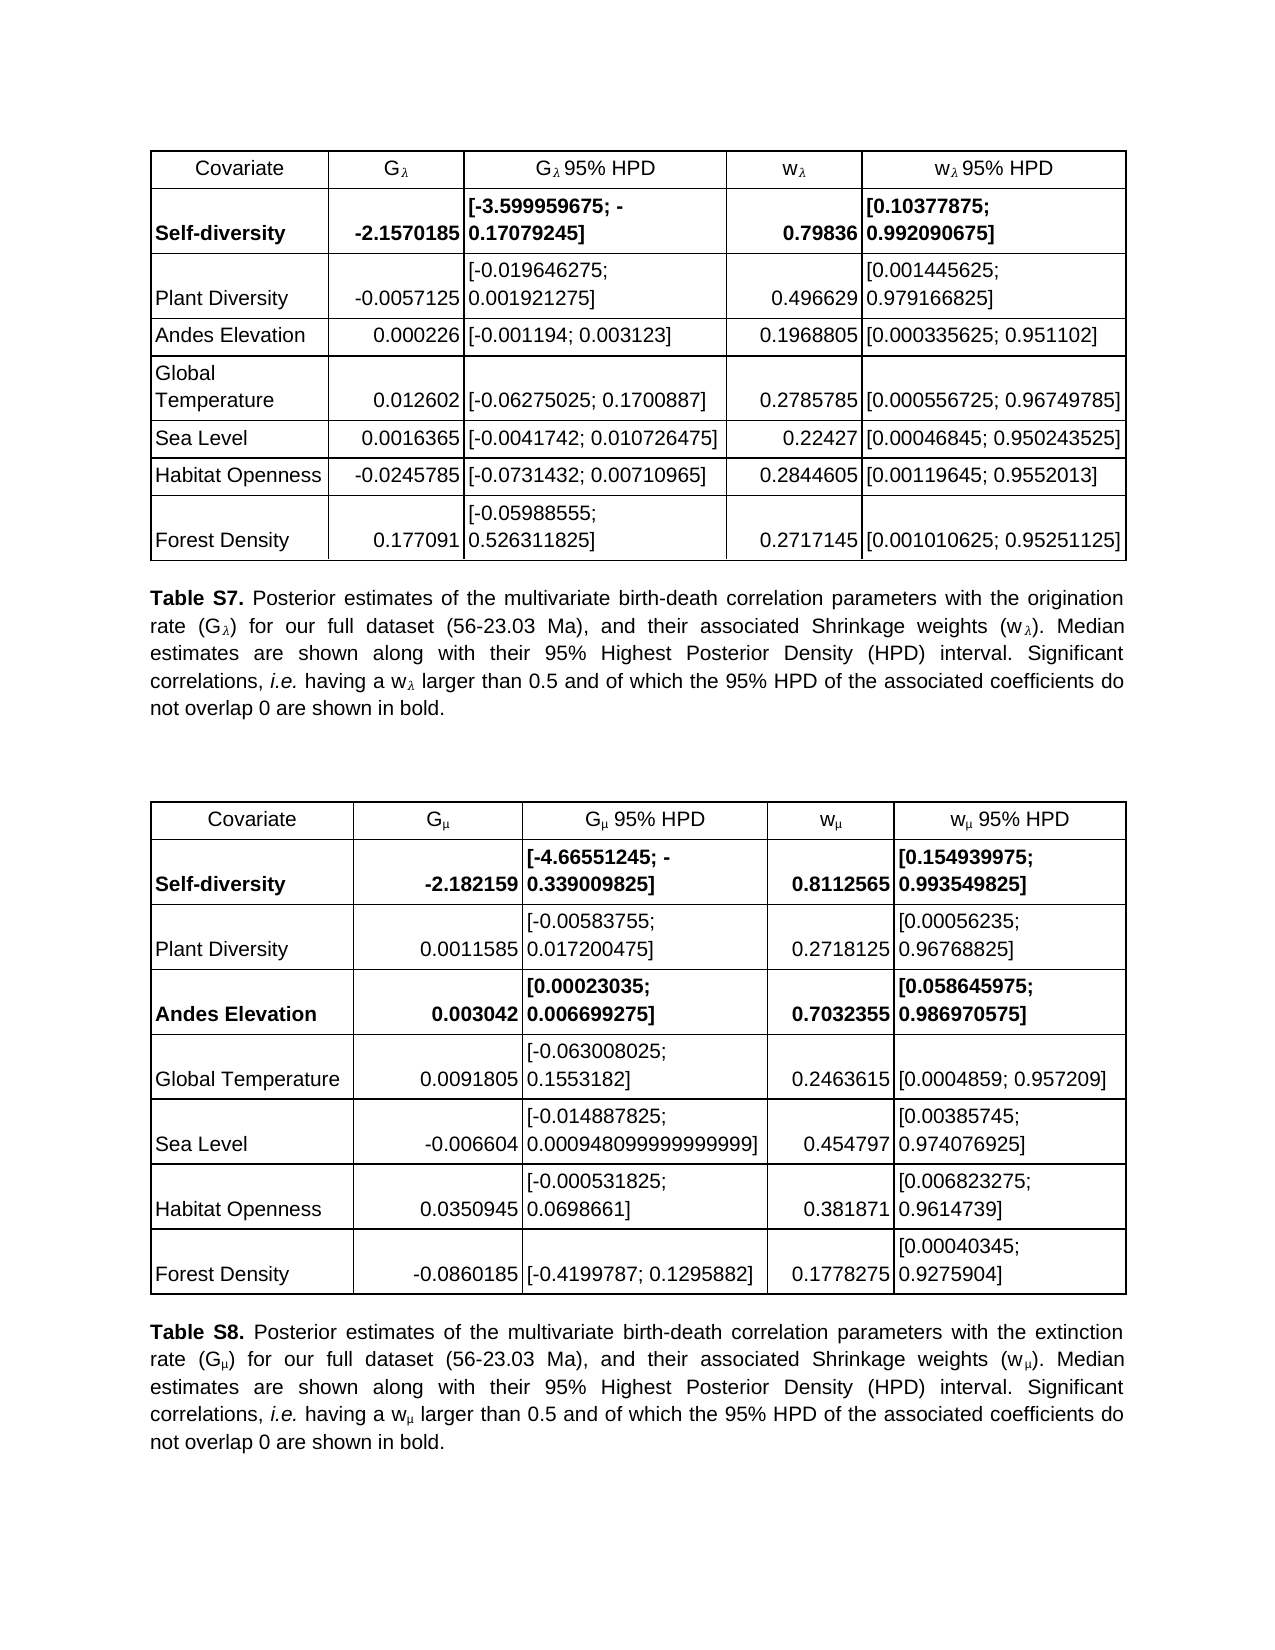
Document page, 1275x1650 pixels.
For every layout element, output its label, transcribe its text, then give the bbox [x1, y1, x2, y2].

table_cell 0.2785785 [727, 357, 861, 420]
table_cell [0.00046845; 0.950243525] [863, 421, 1125, 457]
table_cell 0.0350945 [354, 1165, 522, 1228]
table_cell Sea Level [152, 1100, 353, 1163]
table_cell -2.1570185 [329, 189, 463, 253]
table_cell [-3.599959675; -0.17079245] [465, 189, 726, 253]
table_cell 0.454797 [768, 1100, 893, 1163]
table_cell 0.7032355 [768, 970, 893, 1033]
table_cell Self-diversity [152, 189, 328, 253]
table_cell 0.2717145 [727, 496, 861, 559]
table_cell 0.000226 [329, 319, 463, 355]
table_cell 0.22427 [727, 421, 861, 457]
table_cell 0.0011585 [354, 905, 522, 968]
table_cell Forest Density [152, 496, 328, 559]
table_header Covariate [152, 152, 328, 188]
table_cell Plant Diversity [152, 254, 328, 317]
table_cell Global Temperature [152, 357, 328, 420]
table_cell [0.00056235; 0.96768825] [895, 905, 1125, 968]
table_cell [0.00119645; 0.9552013] [863, 459, 1125, 494]
table_cell [-0.014887825; 0.000948099999999999] [523, 1100, 767, 1163]
table_cell -0.006604 [354, 1100, 522, 1163]
table_cell Global Temperature [152, 1035, 353, 1098]
table_header wµ 95% HPD [895, 803, 1125, 839]
table_cell Andes Elevation [152, 970, 353, 1033]
table_cell 0.0091805 [354, 1035, 522, 1098]
table_cell 0.012602 [329, 357, 463, 420]
table_cell Forest Density [152, 1230, 353, 1293]
table_header Gµ [354, 803, 522, 839]
table_cell [0.006823275; 0.9614739] [895, 1165, 1125, 1228]
table_cell [0.00385745; 0.974076925] [895, 1100, 1125, 1163]
table_cell 0.8112565 [768, 840, 893, 904]
table_cell 0.496629 [727, 254, 861, 317]
table_cell 0.381871 [768, 1165, 893, 1228]
table_cell 0.2463615 [768, 1035, 893, 1098]
table_cell Self-diversity [152, 840, 353, 904]
table_cell [-4.66551245; -0.339009825] [523, 840, 767, 904]
table_cell 0.79836 [727, 189, 861, 253]
table_cell Andes Elevation [152, 319, 328, 355]
text Table S8. Posterior estimates of the multivariate birth-death correlation parameters with the extinction rate (Gµ) for our full dataset (56-23.03 Ma), and their associated Shrinkage weights (wµ). Median estimates are shown along with their 95% Highest Posterior Density (HPD) interval. Significant correlations, i.e. having a wµ larger than 0.5 and of which the 95% HPD of the associated coefficients do not overlap 0 are shown in bold. [150, 1319, 1125, 1453]
table_header G𝜆 95% HPD [465, 152, 726, 188]
table_header G𝜆 [329, 152, 463, 188]
table_header w𝜆 95% HPD [863, 152, 1125, 188]
table_cell [-0.063008025; 0.1553182] [523, 1035, 767, 1098]
table_cell [-0.05988555; 0.526311825] [465, 496, 726, 559]
table_cell [-0.000531825; 0.0698661] [523, 1165, 767, 1228]
table_cell -0.0860185 [354, 1230, 522, 1293]
table_cell [0.000556725; 0.96749785] [863, 357, 1125, 420]
table_cell [-0.0041742; 0.010726475] [465, 421, 726, 457]
text Table S7. Posterior estimates of the multivariate birth-death correlation parameters with the origination rate (G𝜆) for our full dataset (56-23.03 Ma), and their associated Shrinkage weights (w𝜆). Median estimates are shown along with their 95% Highest Posterior Density (HPD) interval. Significant correlations, i.e. having a w𝜆 larger than 0.5 and of which the 95% HPD of the associated coefficients do not overlap 0 are shown in bold. [150, 586, 1125, 720]
table_header Gµ 95% HPD [523, 803, 767, 839]
table_cell 0.2718125 [768, 905, 893, 968]
table_cell [0.00023035; 0.006699275] [523, 970, 767, 1033]
table_cell 0.1968805 [727, 319, 861, 355]
table_cell Plant Diversity [152, 905, 353, 968]
table_header w𝜆 [727, 152, 861, 188]
table_cell [0.0004859; 0.957209] [895, 1035, 1125, 1098]
table_cell [0.154939975; 0.993549825] [895, 840, 1125, 904]
table_cell 0.003042 [354, 970, 522, 1033]
table_cell [-0.06275025; 0.1700887] [465, 357, 726, 420]
table_cell [-0.00583755; 0.017200475] [523, 905, 767, 968]
table_cell 0.177091 [329, 496, 463, 559]
table_header Covariate [152, 803, 353, 839]
table_cell 0.1778275 [768, 1230, 893, 1293]
table_cell [0.058645975; 0.986970575] [895, 970, 1125, 1033]
table_cell [0.001010625; 0.95251125] [863, 496, 1125, 559]
table_cell -0.0245785 [329, 459, 463, 494]
table_cell [-0.0731432; 0.00710965] [465, 459, 726, 494]
table_cell -0.0057125 [329, 254, 463, 317]
table_cell [-0.001194; 0.003123] [465, 319, 726, 355]
table_cell [0.000335625; 0.951102] [863, 319, 1125, 355]
table_cell [0.001445625; 0.979166825] [863, 254, 1125, 317]
table_cell Habitat Openness [152, 1165, 353, 1228]
table_cell [0.00040345; 0.9275904] [895, 1230, 1125, 1293]
table_cell [-0.019646275; 0.001921275] [465, 254, 726, 317]
table_header wµ [768, 803, 893, 839]
table_cell Sea Level [152, 421, 328, 457]
table_cell 0.0016365 [329, 421, 463, 457]
table_cell Habitat Openness [152, 459, 328, 494]
table_cell 0.2844605 [727, 459, 861, 494]
table_cell -2.182159 [354, 840, 522, 904]
table_cell [-0.4199787; 0.1295882] [523, 1230, 767, 1293]
table_cell [0.10377875; 0.992090675] [863, 189, 1125, 253]
